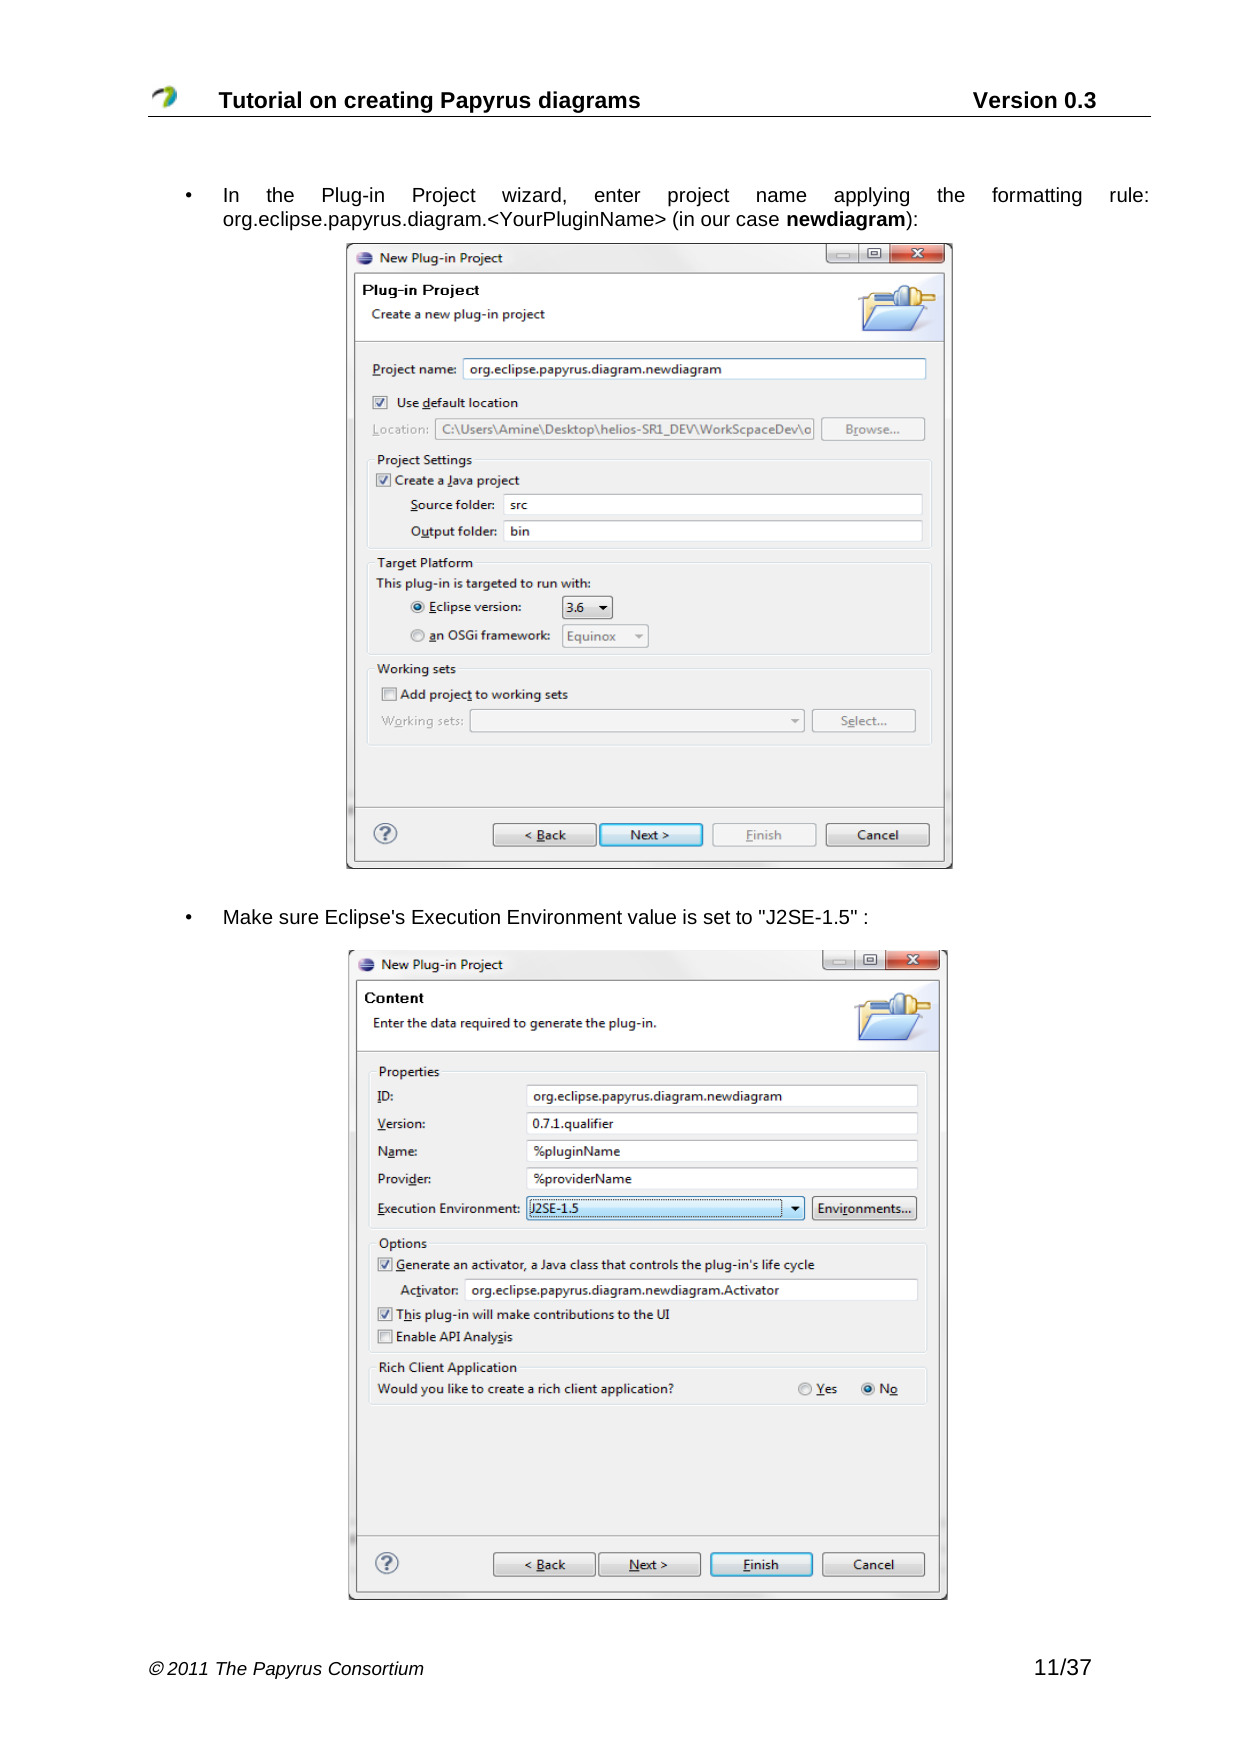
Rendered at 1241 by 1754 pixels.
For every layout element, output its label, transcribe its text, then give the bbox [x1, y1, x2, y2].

picture [152, 84, 177, 110]
picture [348, 950, 948, 1600]
list In the Plug-in Project wizard, enter project name applying the formatting rule: org.eclipse.papyrus.diagram.<YourPluginName> (in our case newdiagram): [185, 184, 1151, 231]
list Make sure Eclipse's Execution Environment value is set to "J2SE-1.5" : [185, 905, 1151, 929]
picture [346, 243, 953, 869]
